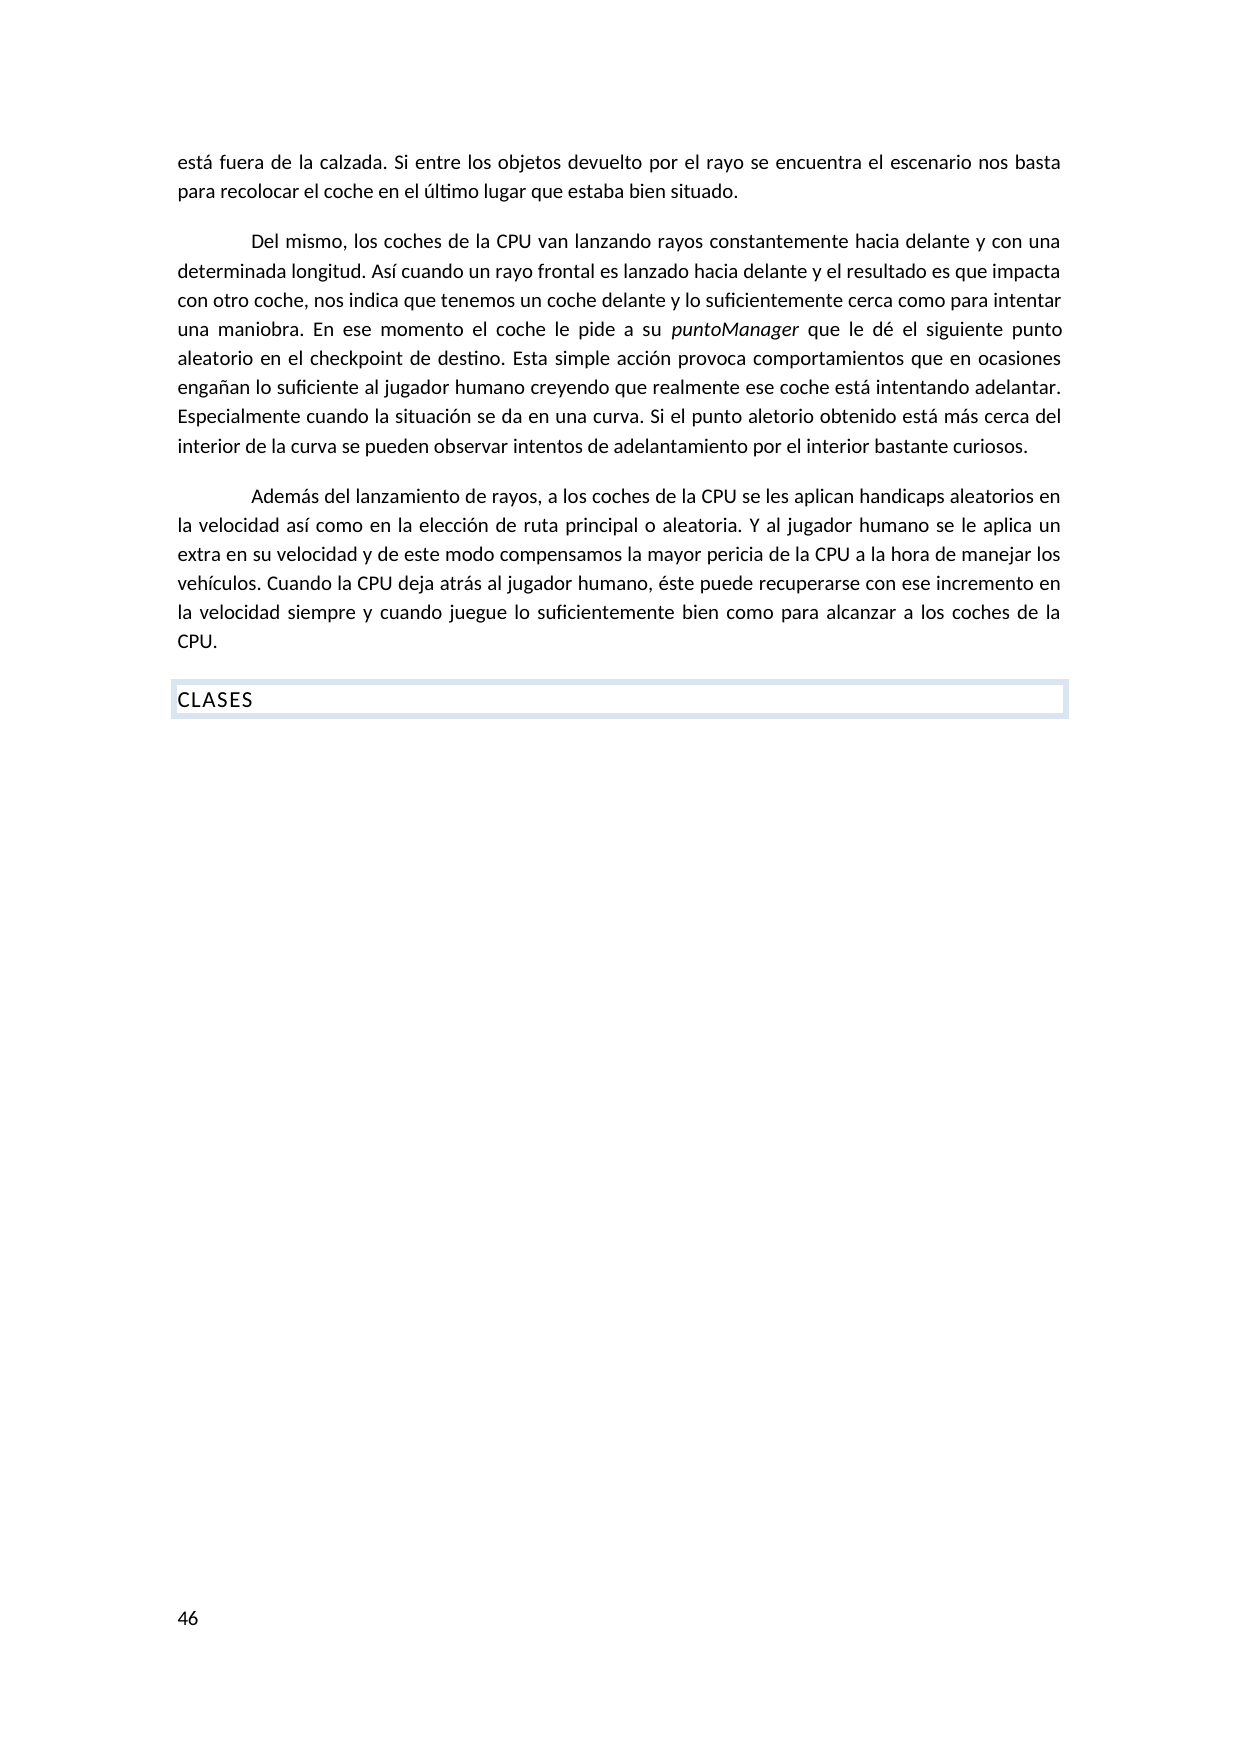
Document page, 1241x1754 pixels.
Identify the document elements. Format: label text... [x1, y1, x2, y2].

text Además del lanzamiento de rayos, a los coches de la CPU se les aplican handicaps aleatorios en la velocidad así como en la elección de ruta principal o aleatoria. Y al jugador humano se le aplica un extra en su velocidad y de este modo compensamos la mayor pericia de la CPU a la hora de manejar los vehículos. Cuando la CPU deja atrás al jugador humano, éste puede recuperarse con ese incremento en la velocidad siempre y cuando juegue lo suficientemente bien como para alcanzar a los coches de la CPU. [177, 483, 1063, 654]
text está fuera de la calzada. Si entre los objetos devuelto por el rayo se encuentra el escenario nos basta para recolocar el coche en el último lugar que estaba bien situado. [177, 149, 1063, 204]
text Del mismo, los coches de la CPU van lanzando rayos constantemente hacia delante y con una determinada longitud. Así cuando un rayo frontal es lanzado hacia delante y el resultado es que impacta con otro coche, nos indica que tenemos un coche delante y lo suficientemente cerca como para intentar una maniobra. En ese momento el coche le pide a su puntoManager que le dé el siguiente punto aleatorio en el checkpoint de destino. Esta simple acción provoca comportamientos que en ocasiones engañan lo suficiente al jugador humano creyendo que realmente ese coche está intentando adelantar. Especialmente cuando la situación se da en una curva. Si el punto aletorio obtenido está más cerca del interior de la curva se pueden observar intentos de adelantamiento por el interior bastante curiosos. [177, 229, 1063, 458]
subtitle CLASES [177, 685, 1063, 713]
